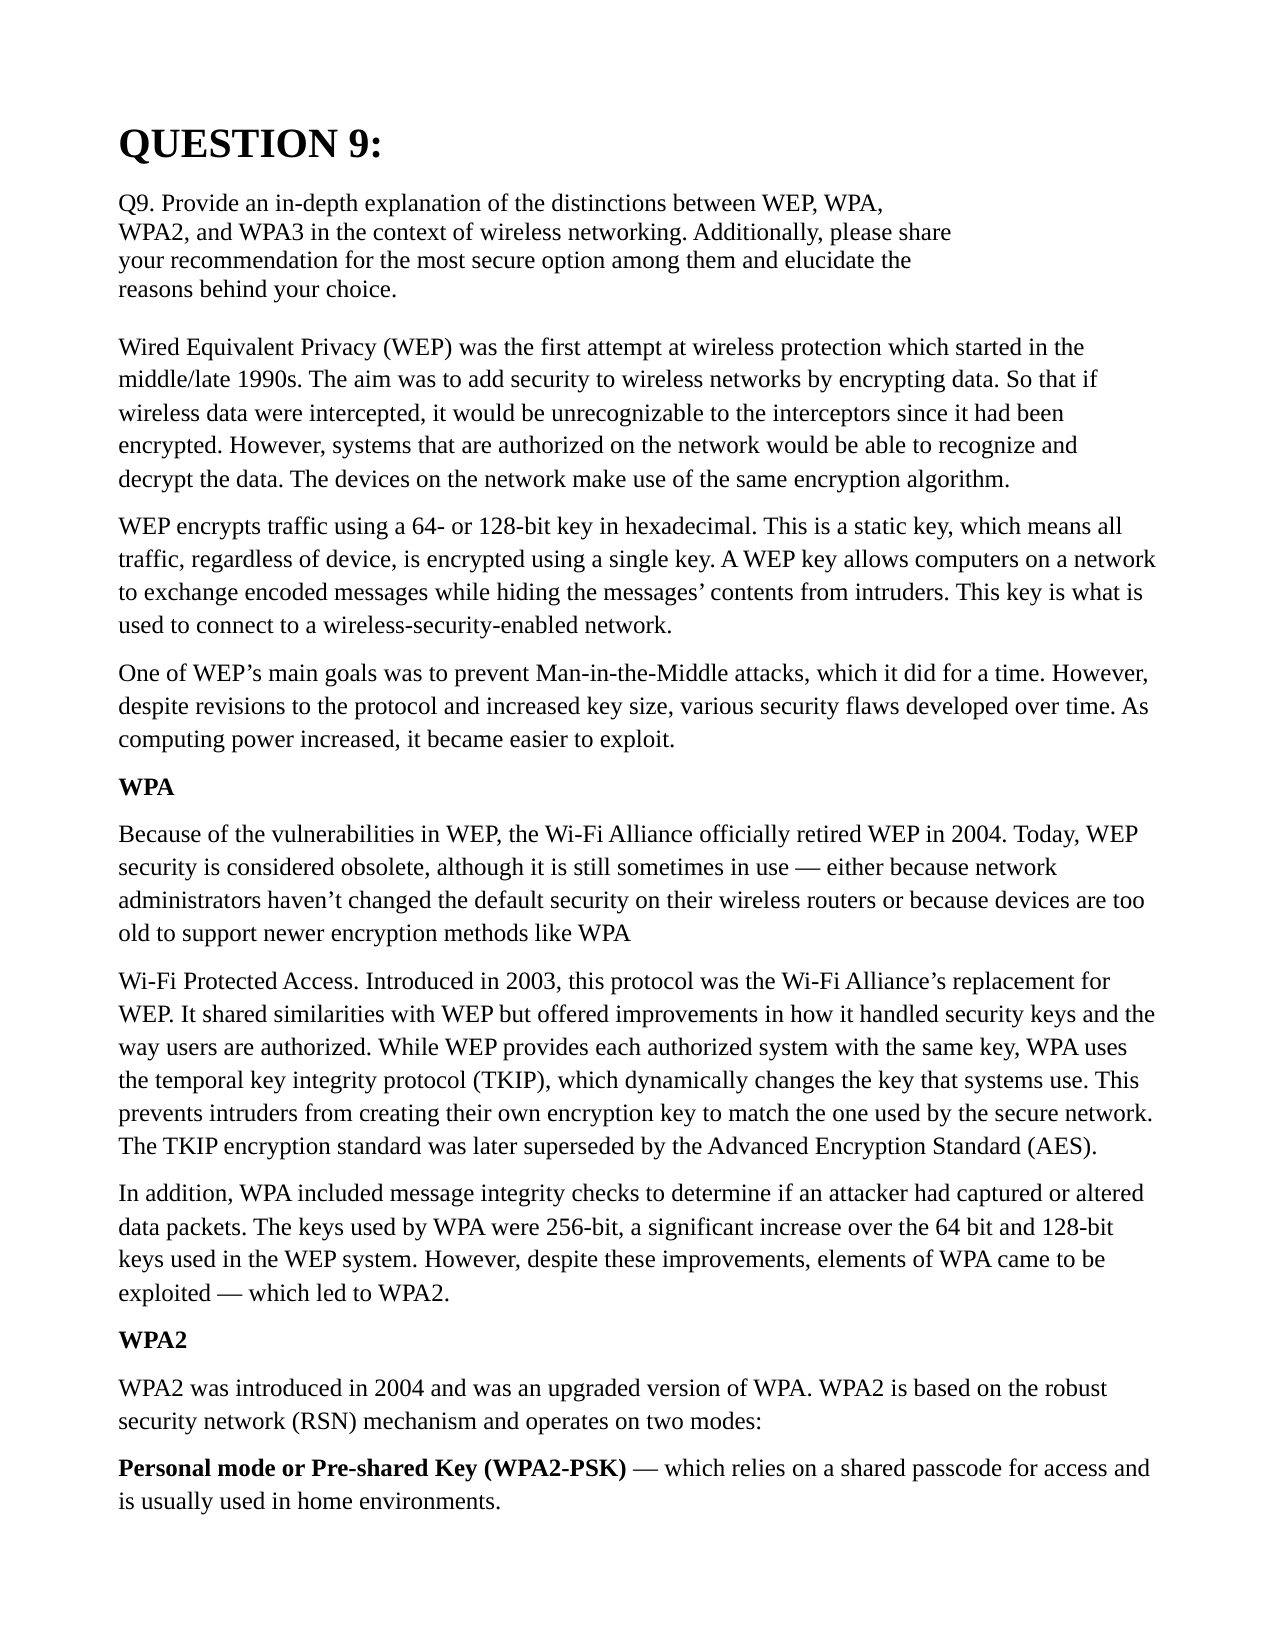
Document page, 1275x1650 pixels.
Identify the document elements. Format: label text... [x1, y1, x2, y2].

text One of WEP’s main goals was to prevent Man-in-the-Middle attacks, which it did for a time. However, despite revisions to the protocol and increased key size, various security flaws developed over time. As computing power increased, it became easier to exploit. [118, 658, 1157, 753]
text reasons behind your choice. [118, 274, 1157, 303]
text WPA2 was introduced in 2004 and was an upgraded version of WPA. WPA2 is based on the robust security network (RSN) mechanism and operates on two modes: [118, 1373, 1157, 1434]
text Because of the vulnerabilities in WEP, the Wi-Fi Alliance officially retired WEP in 2004. Today, WEP security is considered obsolete, although it is still sometimes in use — either because network administrators haven’t changed the default security on their wireless routers or because devices are too old to support newer encryption methods like WPA [118, 819, 1157, 947]
text WPA2, and WPA3 in the context of wireless networking. Additionally, please share [118, 217, 1157, 245]
text Personal mode or Pre-shared Key (WPA2-PSK) — which relies on a shared passcode for access and is usually used in home environments. [118, 1453, 1157, 1515]
text your recommendation for the most secure option among them and elucidate the [118, 245, 1157, 274]
text Wi-Fi Protected Access. Introduced in 2003, this protocol was the Wi-Fi Alliance’s replacement for WEP. It shared similarities with WEP but offered improvements in how it handled security keys and the way users are authorized. While WEP provides each authorized system with the same key, WPA uses the temporal key integrity protocol (TKIP), which dynamically changes the key that systems use. This prevents intruders from creating their own encryption key to match the one used by the secure network. The TKIP encryption standard was later superseded by the Advanced Encryption Standard (AES). [118, 966, 1157, 1160]
text Wired Equivalent Privacy (WEP) was the first attempt at wireless protection which started in the middle/late 1990s. The aim was to add security to wireless networks by encrypting data. So that if wireless data were intercepted, it would be unrecognizable to the interceptors since it had been encrypted. However, systems that are authorized on the network would be able to recognize and decrypt the data. The devices on the network make use of the same encryption algorithm. [118, 332, 1157, 492]
text Q9. Provide an in-depth explanation of the distinctions between WEP, WPA, [118, 188, 1157, 217]
text WPA [118, 772, 1157, 800]
text In addition, WPA included message integrity checks to determine if an attacker had captured or altered data packets. The keys used by WPA were 256-bit, a significant increase over the 64 bit and 128-bit keys used in the WEP system. However, despite these improvements, elements of WPA came to be exploited — which led to WPA2. [118, 1178, 1157, 1306]
text QUESTION 9: [118, 118, 1157, 166]
text WEP encrypts traffic using a 64- or 128-bit key in hexadecimal. This is a static key, which means all traffic, regardless of device, is encrypted using a single key. A WEP key allows computers on a network to exchange encoded messages while hiding the messages’ contents from intruders. This key is what is used to connect to a wireless-security-enabled network. [118, 511, 1157, 639]
text WPA2 [118, 1325, 1157, 1354]
